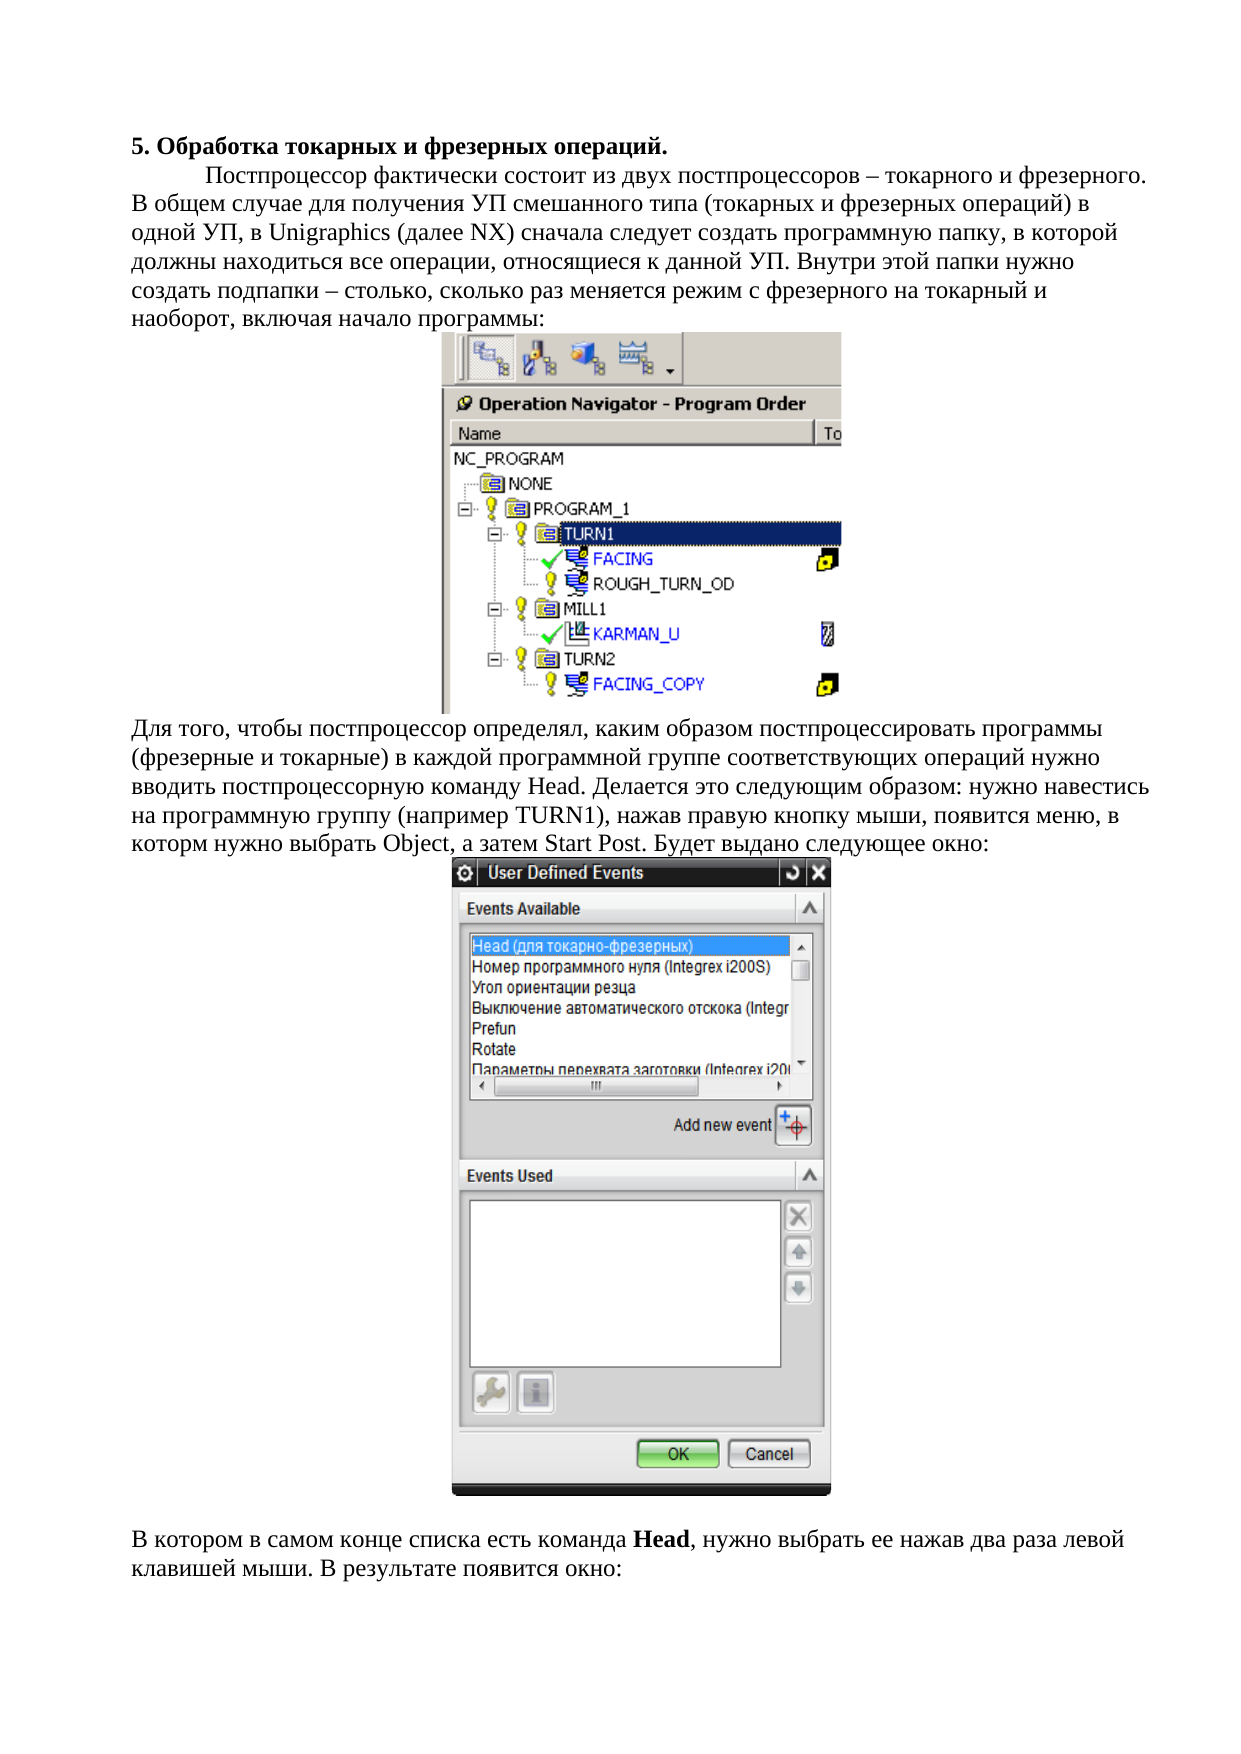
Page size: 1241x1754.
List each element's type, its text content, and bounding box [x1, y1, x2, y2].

text В котором в самом конце списка есть команда Head, нужно выбрать ее нажав два раза левой клавишей мыши. В результате появится окно: [131, 1524, 1152, 1582]
text В общем случае для получения УП смешанного типа (токарных и фрезерных операций) в одной УП, в Unigraphics (далее NX) сначала следует создать программную папку, в которой должны находиться все операции, относящиеся к данной УП. Внутри этой папки нужно создать подпапки – столько, сколько раз меняется режим с фрезерного на токарный и наоборот, включая начало программы: [131, 188, 1152, 332]
text 5. Обработка токарных и фрезерных операций. [131, 131, 1152, 160]
text Постпроцессор фактически состоит из двух постпроцессоров – токарного и фрезерного. [131, 160, 1152, 188]
text Для того, чтобы постпроцессор определял, каким образом постпроцессировать программы (фрезерные и токарные) в каждой программной группе соответствующих операций нужно вводить постпроцессорную команду Head. Делается это следующим образом: нужно навестись на программную группу (например TURN1), нажав правую кнопку мыши, появится меню, в которм нужно выбрать Object, а затем Start Post. Будет выдано следующее окно: [131, 713, 1152, 857]
picture [451, 857, 832, 1496]
